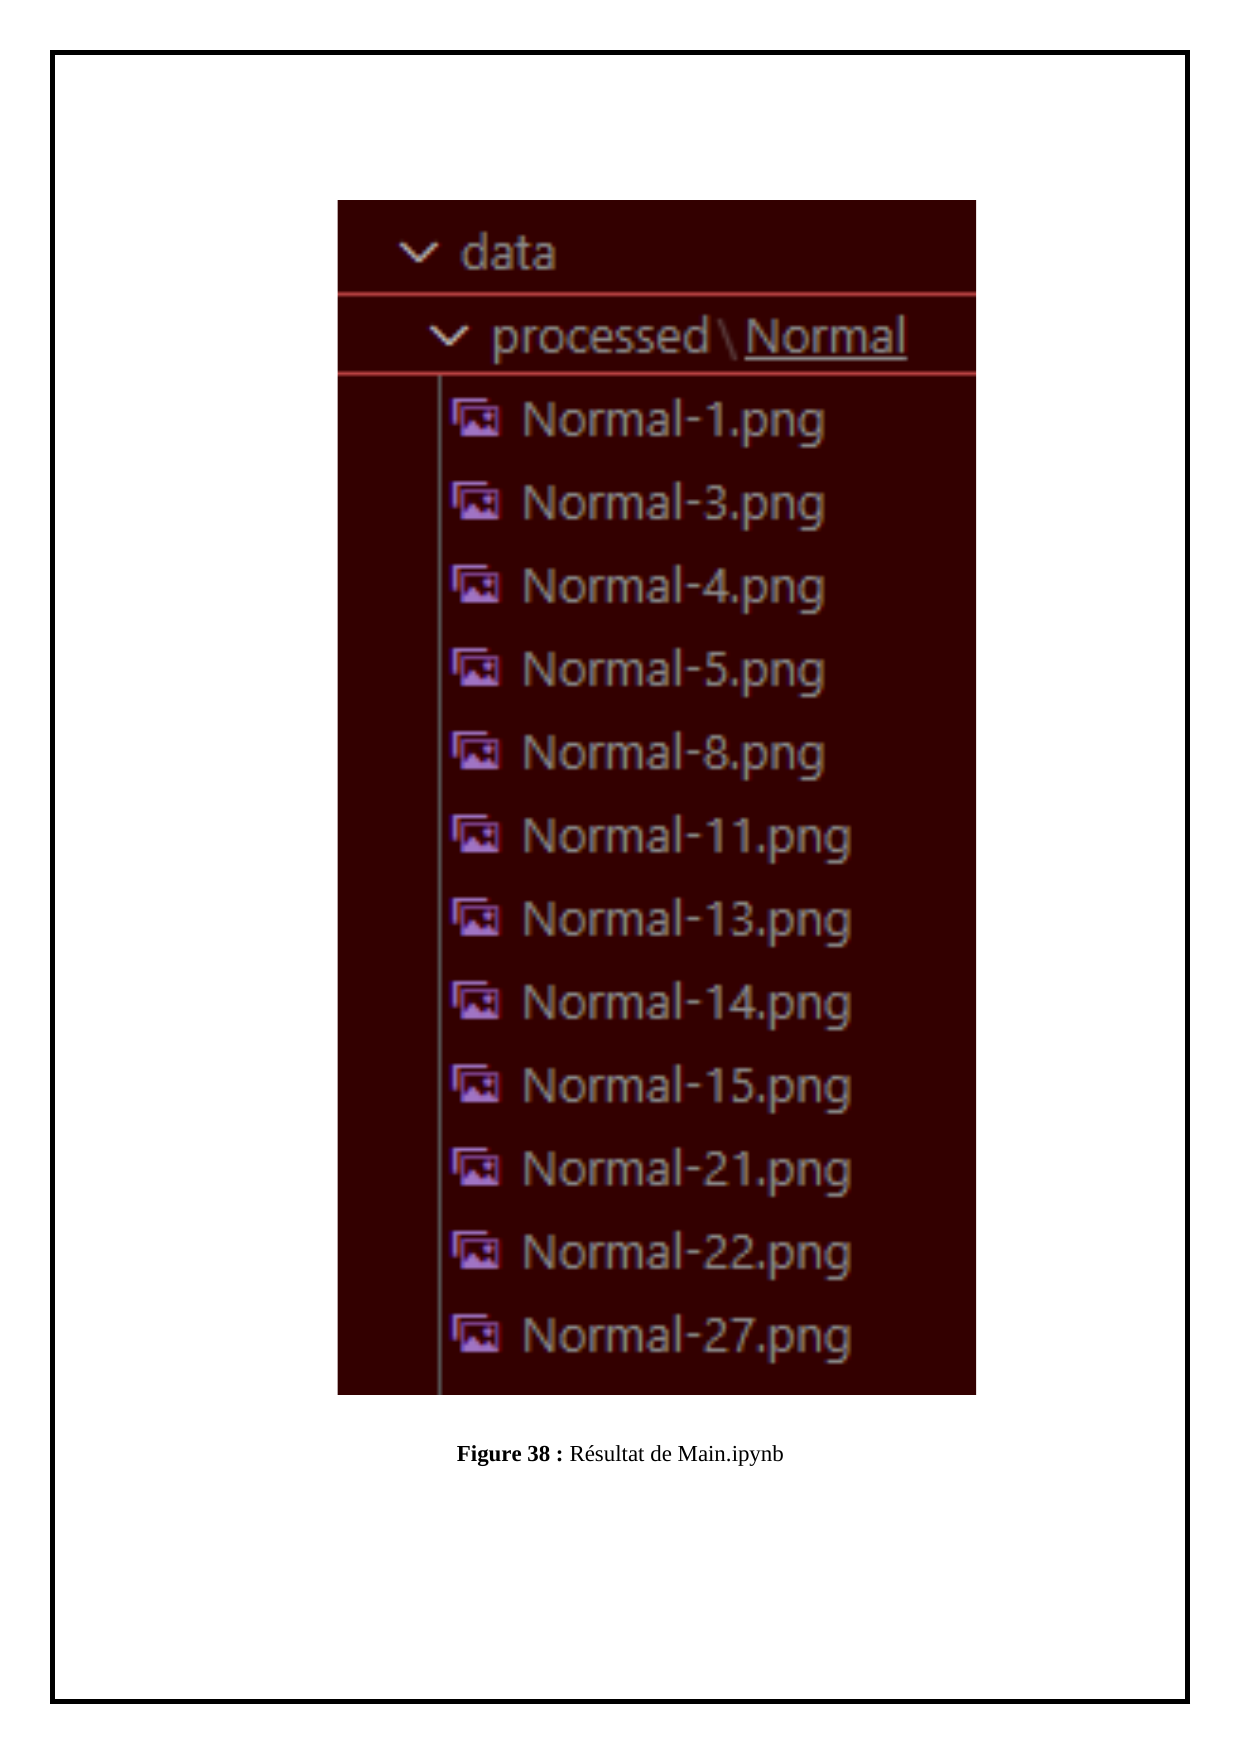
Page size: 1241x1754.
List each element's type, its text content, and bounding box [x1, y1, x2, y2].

text Figure 38 : Résultat de Main.ipynb [150, 1440, 1090, 1467]
